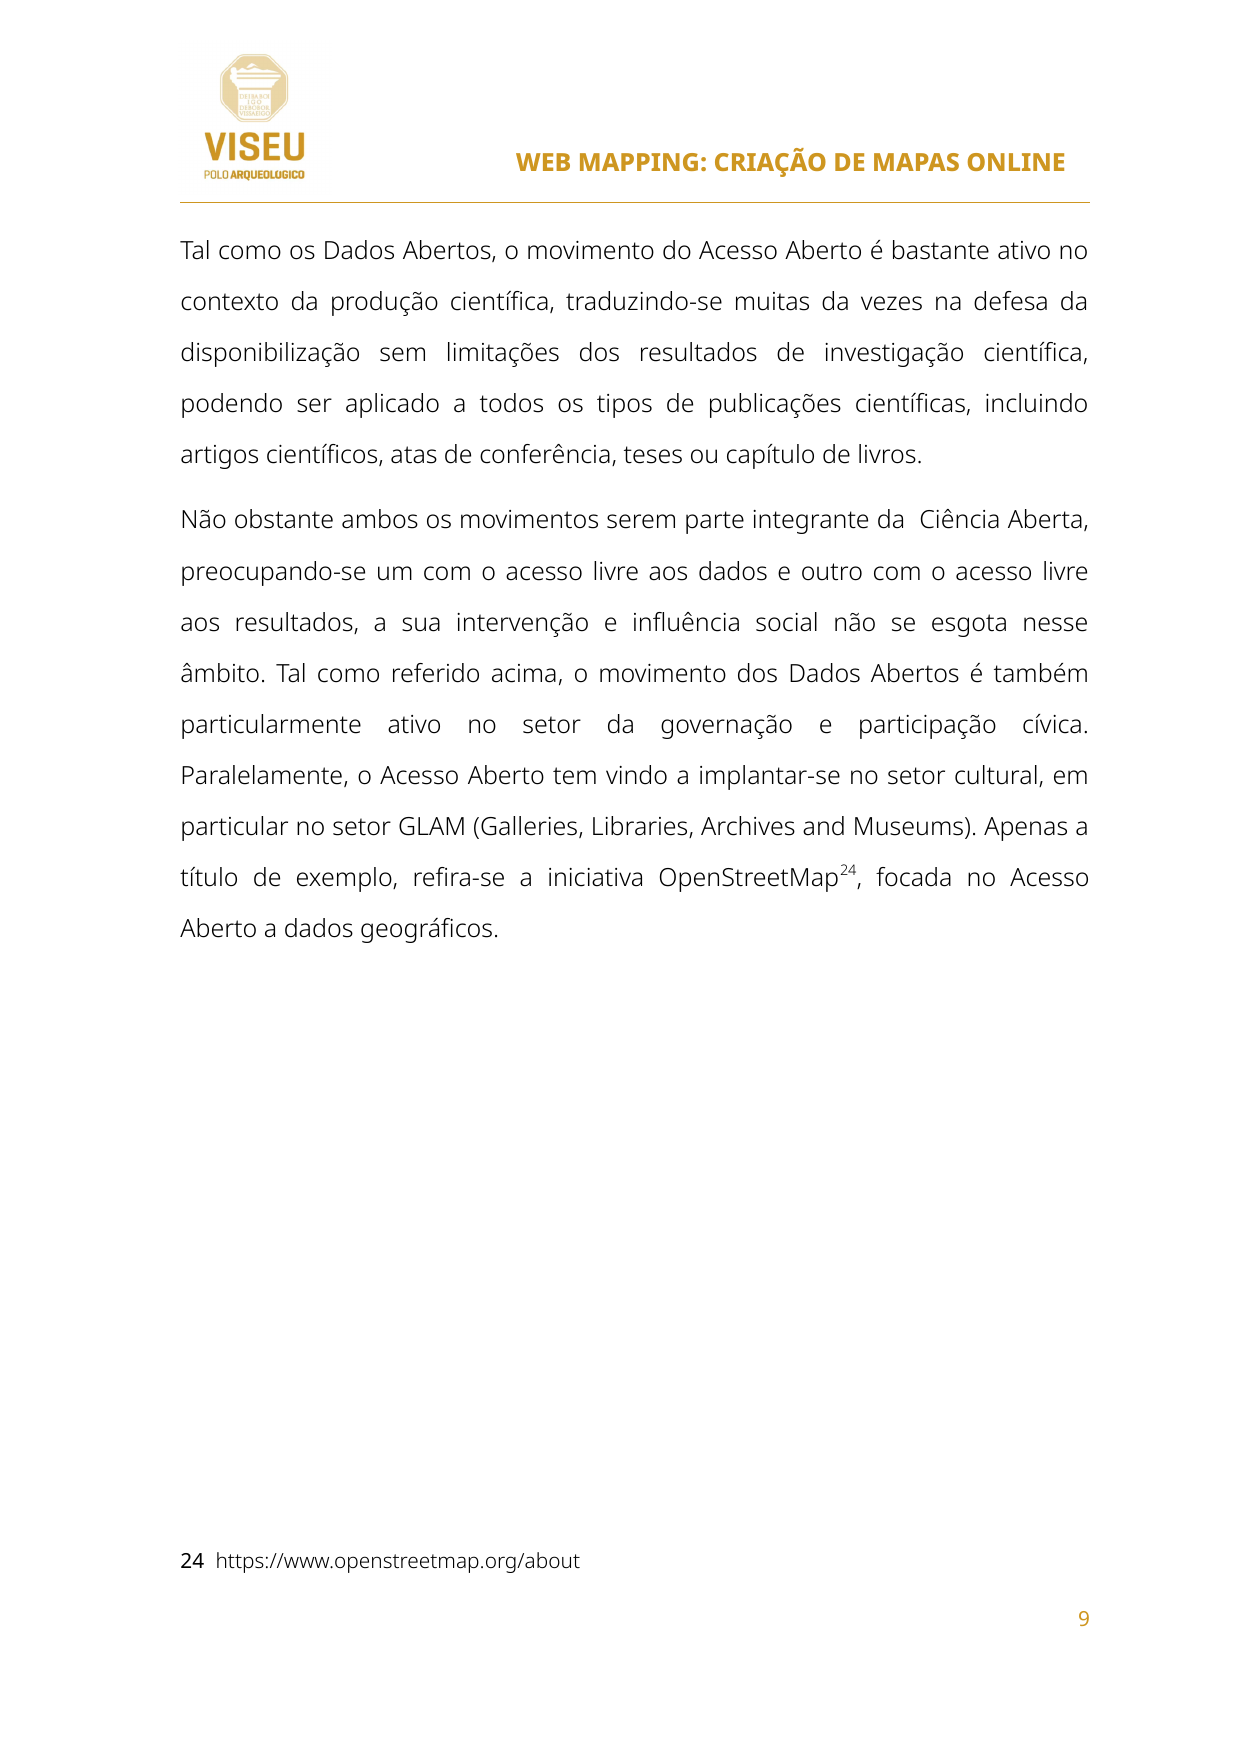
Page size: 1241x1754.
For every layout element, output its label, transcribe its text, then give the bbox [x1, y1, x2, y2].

text Não obstante ambos os movimentos serem parte integrante da Ciência Aberta, preocupando-se um com o acesso livre aos dados e outro com o acesso livre aos resultados, a sua intervenção e influência social não se esgota nesse âmbito. Tal como referido acima, o movimento dos Dados Abertos é também particularmente ativo no setor da governação e participação cívica. Paralelamente, o Acesso Aberto tem vindo a implantar-se no setor cultural, em particular no setor GLAM (Galleries, Libraries, Archives and Museums). Apenas a título de exemplo, refira-se a iniciativa OpenStreetMap, focada no Acesso Aberto a dados geográficos. [180, 502, 1090, 944]
text Tal como os Dados Abertos, o movimento do Acesso Aberto é bastante ativo no contexto da produção científica, traduzindo-se muitas da vezes na defesa da disponibilização sem limitações dos resultados de investigação científica, podendo ser aplicado a todos os tipos de publicações científicas, incluindo artigos científicos, atas de conferência, teses ou capítulo de livros. [180, 232, 1090, 471]
text https://www.openstreetmap.org/about [180, 1547, 1090, 1575]
